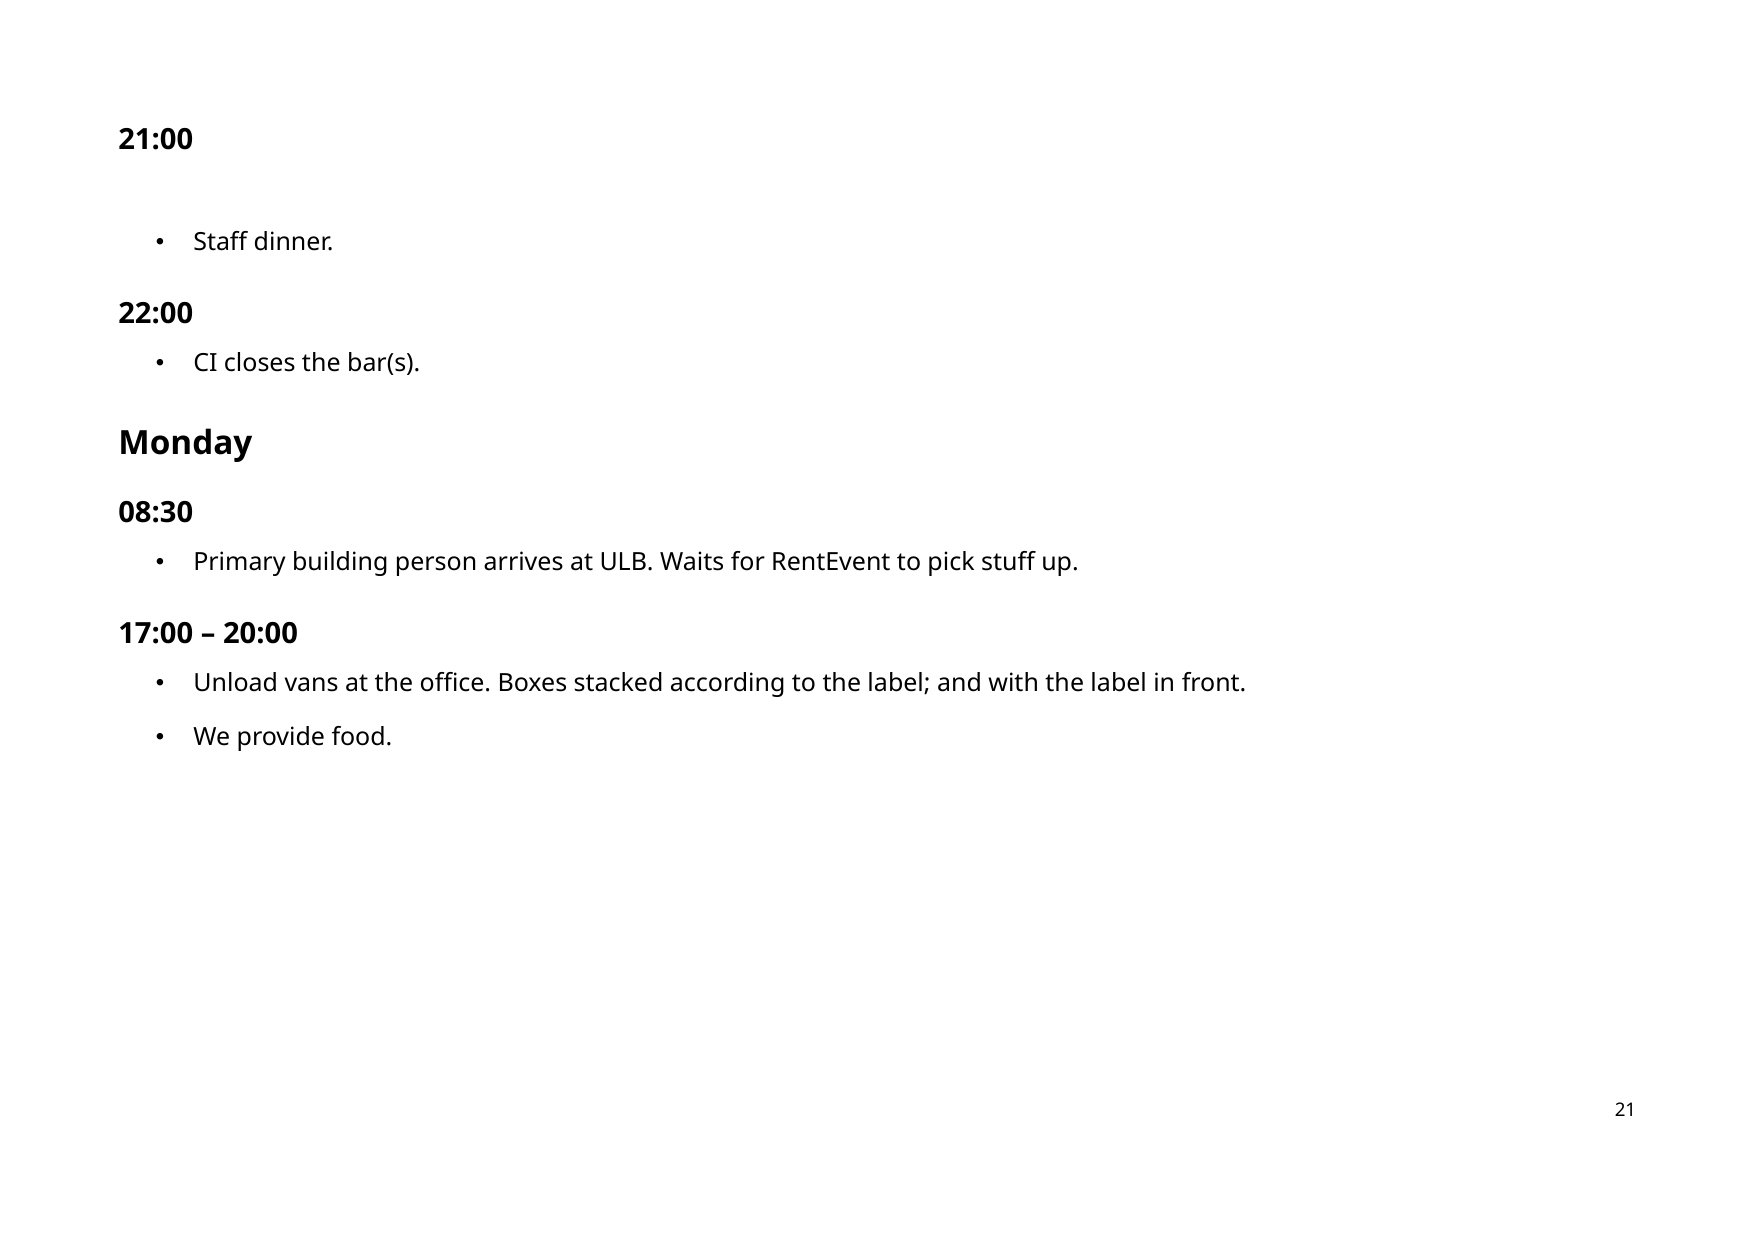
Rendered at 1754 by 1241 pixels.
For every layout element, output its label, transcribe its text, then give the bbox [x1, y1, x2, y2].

list Staff dinner. [156, 224, 1636, 258]
subtitle Monday [118, 419, 1636, 464]
subtitle 22:00 [118, 292, 1636, 332]
list Unload vans at the office. Boxes stacked according to the label; and with the label in front. [156, 664, 1636, 698]
subtitle 17:00 – 20:00 [118, 612, 1636, 652]
list CI closes the bar(s). [156, 344, 1636, 379]
subtitle 08:30 [118, 492, 1636, 531]
subtitle 21:00 [118, 118, 1636, 158]
list Primary building person arrives at ULB. Waits for RentEvent to pick stuff up. [156, 544, 1636, 578]
list We provide food. [156, 718, 1636, 752]
